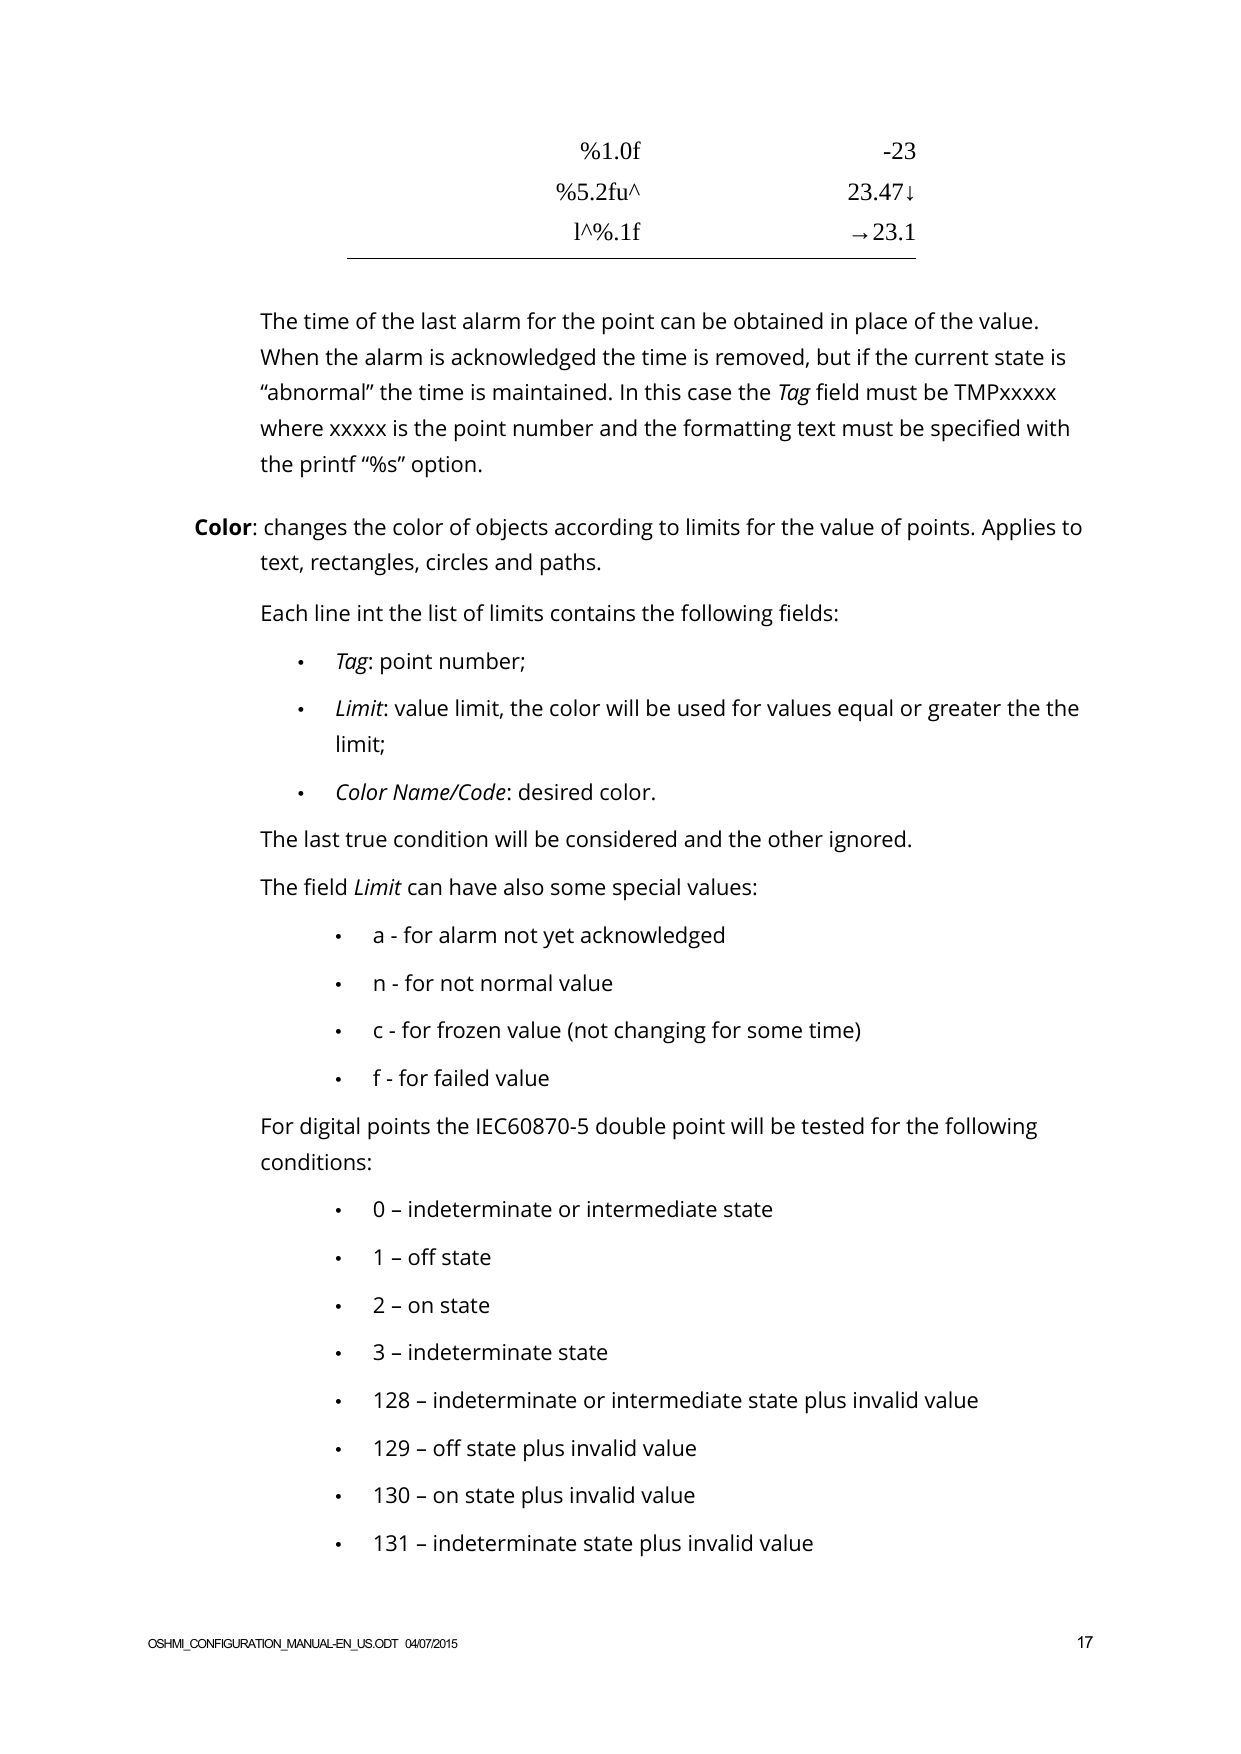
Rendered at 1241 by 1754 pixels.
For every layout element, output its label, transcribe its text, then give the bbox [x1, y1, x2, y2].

table_cell →23.1 [646, 217, 916, 258]
table_cell -23 [646, 136, 916, 177]
list a - for alarm not yet acknowledged [335, 920, 1093, 950]
list 3 – indeterminate state [335, 1337, 1093, 1367]
table_cell 23.47↓ [646, 177, 916, 217]
list 1 – off state [335, 1242, 1093, 1272]
list Tag: point number; [298, 646, 1093, 675]
list 128 – indeterminate or intermediate state plus invalid value [335, 1385, 1093, 1415]
text Each line int the list of limits contains the following fields: [260, 598, 1093, 628]
list 2 – on state [335, 1289, 1093, 1319]
text The last true condition will be considered and the other ignored. [260, 824, 1093, 854]
list 0 – indeterminate or intermediate state [335, 1194, 1093, 1224]
list 130 – on state plus invalid value [335, 1480, 1093, 1510]
table_cell %1.0f [347, 136, 646, 177]
list f - for failed value [335, 1063, 1093, 1093]
list 131 – indeterminate state plus invalid value [335, 1528, 1093, 1558]
list Color Name/Code: desired color. [298, 777, 1093, 807]
text The field Limit can have also some special values: [260, 872, 1093, 902]
table_cell l^%.1f [347, 217, 646, 258]
list 129 – off state plus invalid value [335, 1433, 1093, 1462]
table_cell %5.2fu^ [347, 177, 646, 217]
text The time of the last alarm for the point can be obtained in place of the value. When the alarm is acknowledged the time is removed, but if the current state is “abnormal” the time is maintained. In this case the Tag field must be TMPxxxxx where xxxxx is the point number and the formatting text must be specified with the printf “%s” option. [260, 306, 1093, 478]
list n - for not normal value [335, 968, 1093, 997]
list c - for frozen value (not changing for some time) [335, 1015, 1093, 1045]
list Limit: value limit, the color will be used for values equal or greater the the limit; [298, 693, 1093, 759]
text For digital points the IEC60870-5 double point will be tested for the following conditions: [260, 1111, 1093, 1176]
text Color: changes the color of objects according to limits for the value of points. Applies to text, rectangles, circles and paths. [194, 511, 1093, 577]
